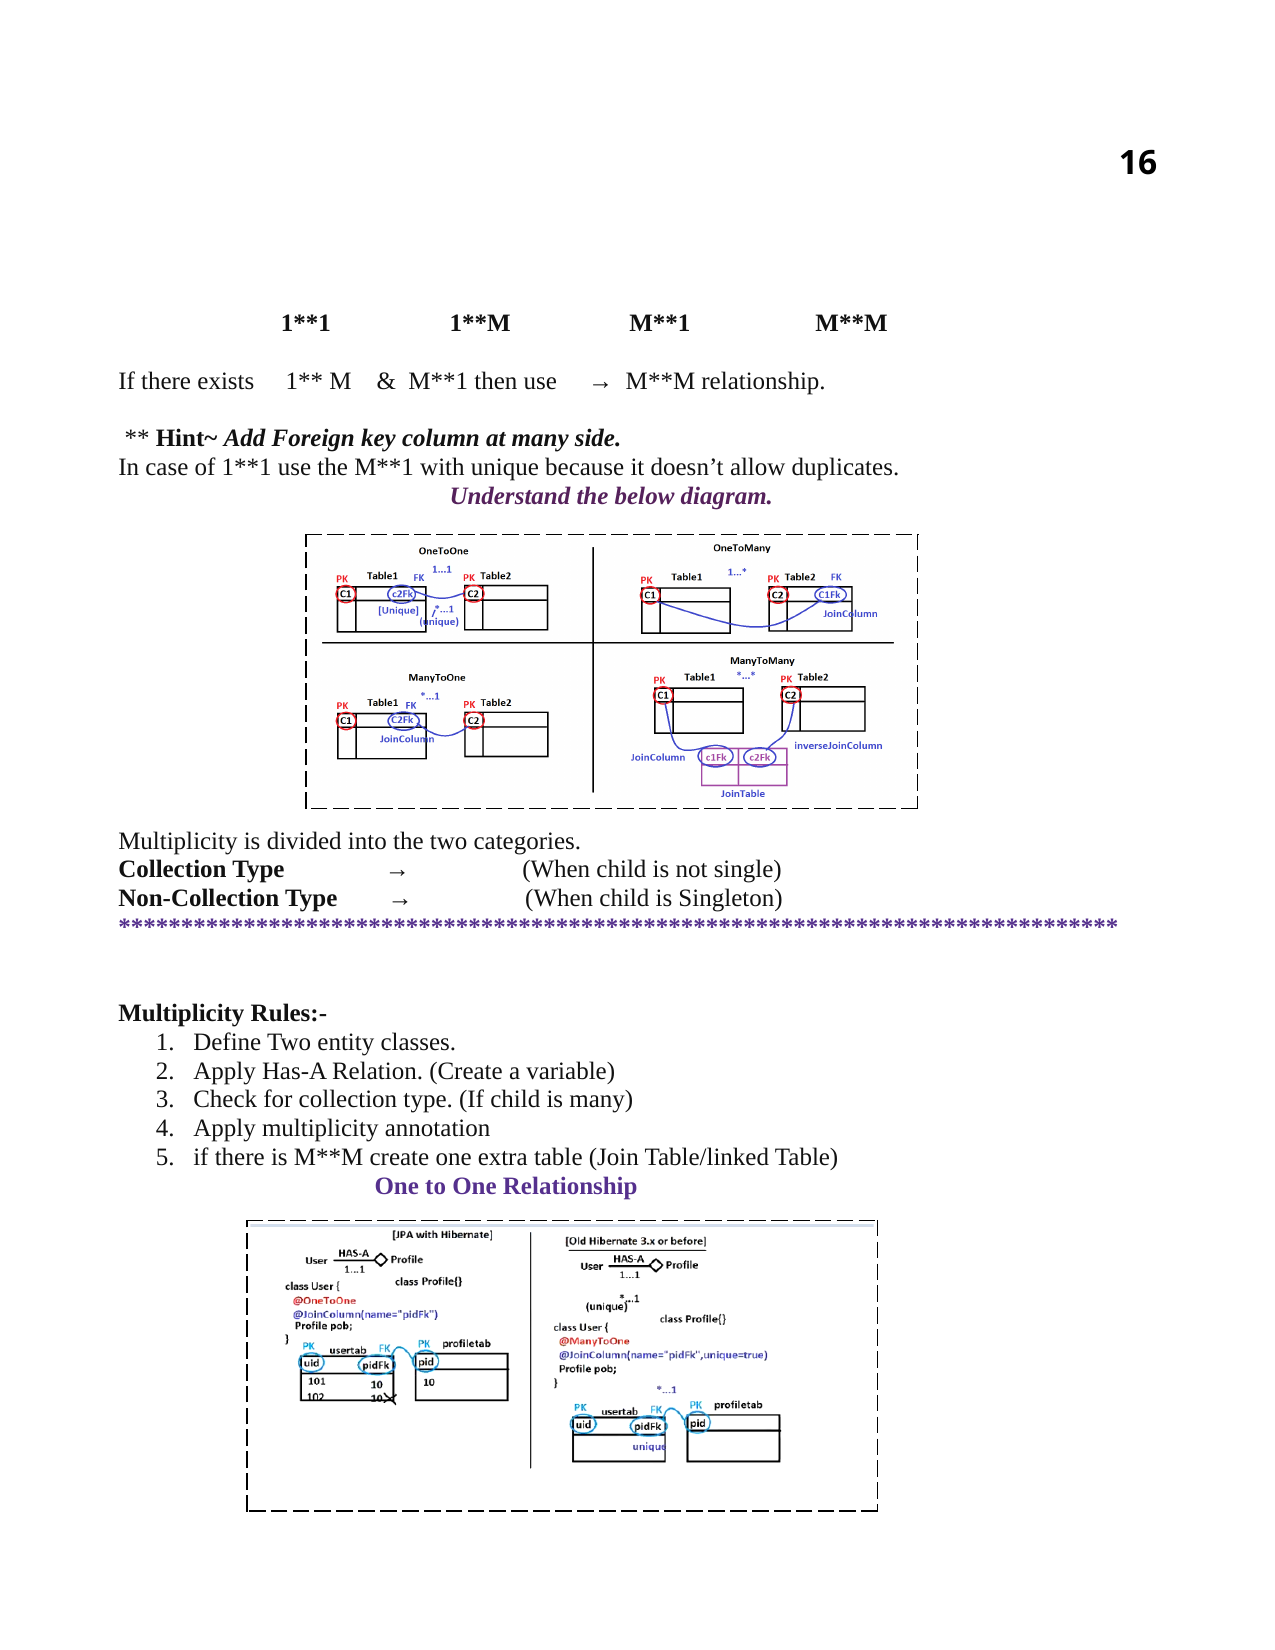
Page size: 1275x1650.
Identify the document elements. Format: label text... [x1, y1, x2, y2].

text If there exists 1** M & M**1 then use → M**M relationship. [118, 366, 1157, 394]
text ** Hint~ Add Foreign key column at many side. [118, 423, 1157, 452]
picture [309, 538, 914, 805]
list Apply Has-A Relation. (Create a variable) [156, 1056, 1157, 1084]
list Apply multiplicity annotation [156, 1113, 1157, 1142]
list Check for collection type. (If child is many) [156, 1084, 1157, 1113]
text ******************************************************************************** [118, 912, 1157, 941]
text In case of 1**1 use the M**1 with unique because it doesn’t allow duplicates. [118, 452, 1157, 481]
list if there is M**M create one extra table (Join Table/linked Table) [156, 1142, 1157, 1171]
text 1**1 1**M M**1 M**M [118, 308, 1157, 337]
text Non-Collection Type → (When child is Singleton) [118, 883, 1157, 912]
text Collection Type → (When child is not single) [118, 854, 1157, 883]
picture [250, 1224, 874, 1508]
list Define Two entity classes. [156, 1027, 1157, 1056]
text Understand the below diagram. [118, 481, 1157, 509]
text Multiplicity Rules:- [118, 998, 1157, 1027]
text Multiplicity is divided into the two categories. [118, 826, 1157, 854]
text One to One Relationship [118, 1171, 1157, 1199]
